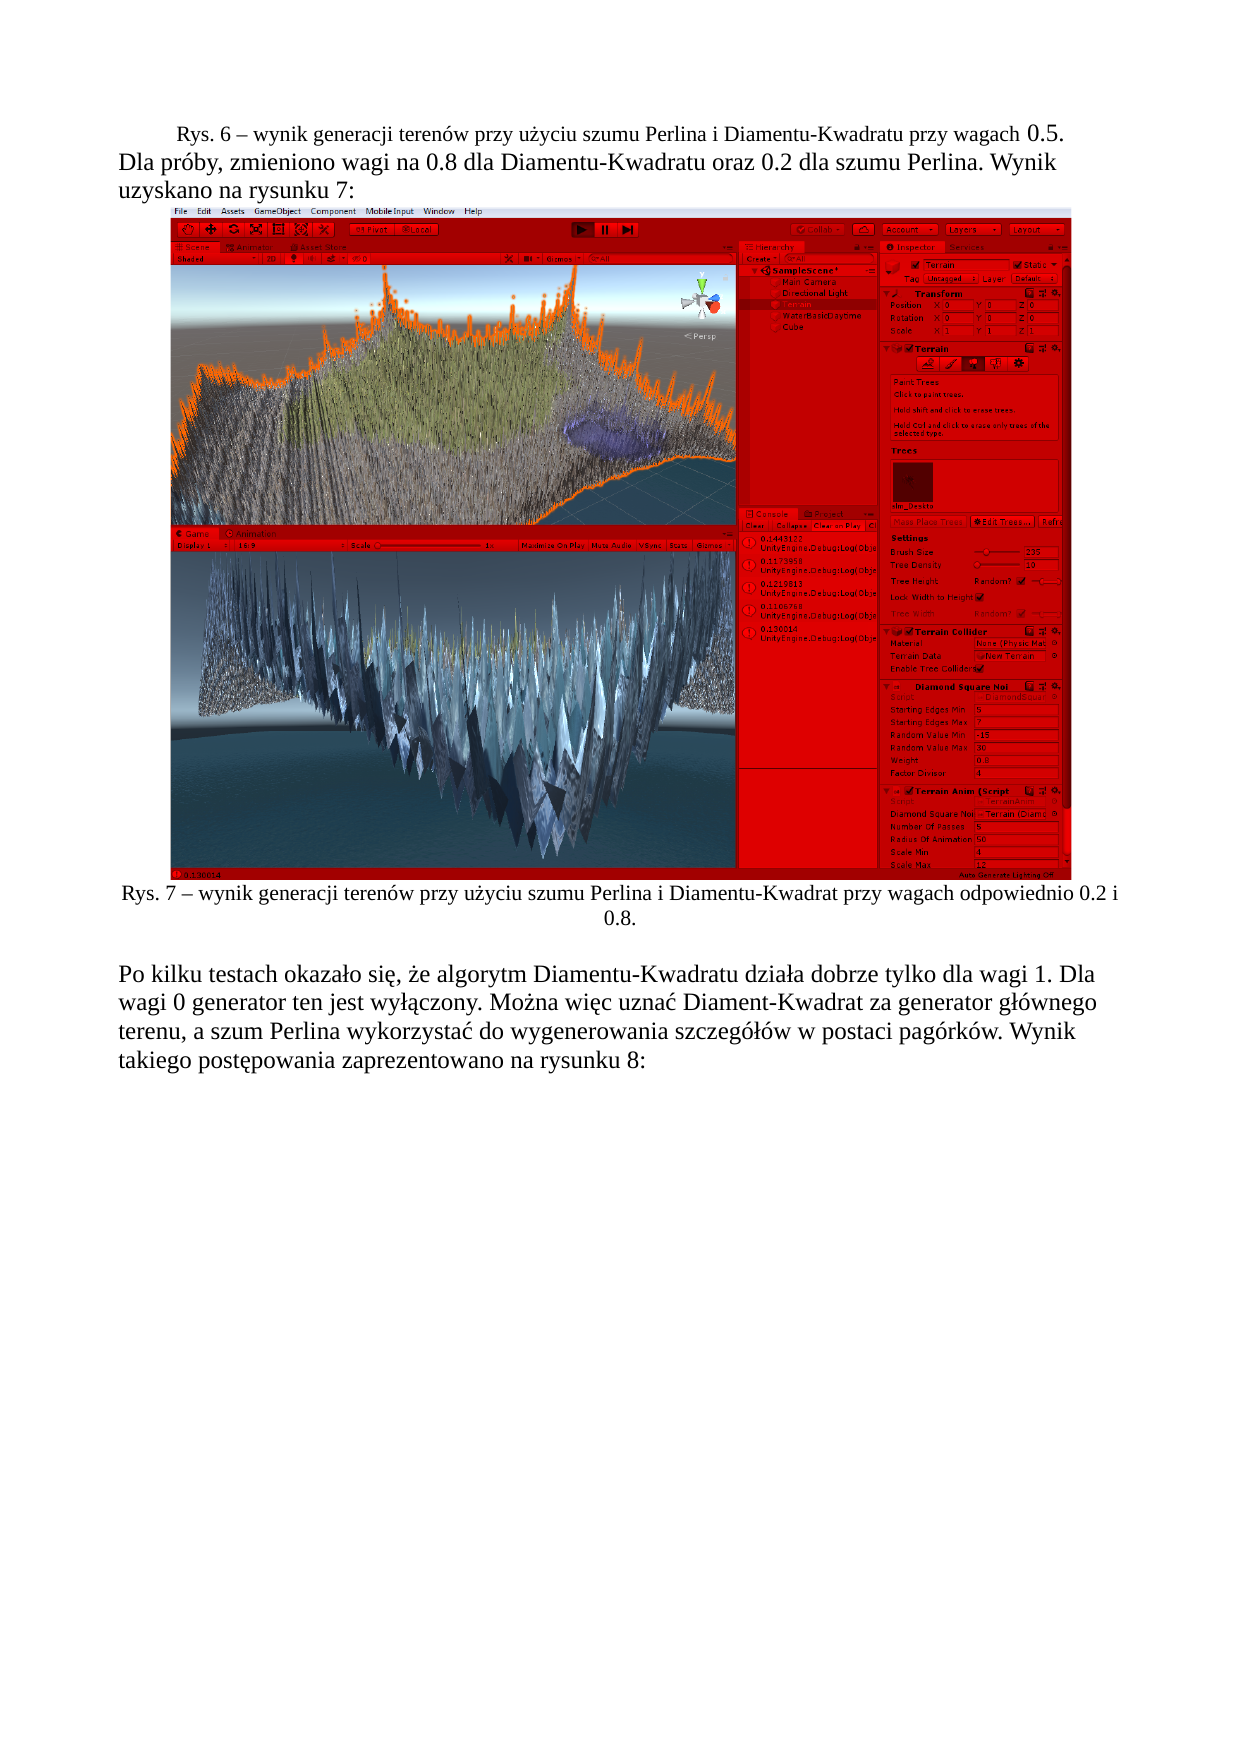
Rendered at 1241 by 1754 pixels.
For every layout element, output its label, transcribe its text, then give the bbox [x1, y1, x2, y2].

text Rys. 6 – wynik generacji terenów przy użyciu szumu Perlina i Diamentu-Kwadratu przy wagach 0.5. [118, 118, 1122, 147]
text Dla próby, zmieniono wagi na 0.8 dla Diamentu-Kwadratu oraz 0.2 dla szumu Perlina. Wynik uzyskano na rysunku 7: [118, 147, 1122, 204]
text Rys. 7 – wynik generacji terenów przy użyciu szumu Perlina i Diamentu-Kwadrat przy wagach odpowiednio 0.2 i 0.8. [118, 204, 1122, 930]
picture [170, 207, 1072, 880]
text Po kilku testach okazało się, że algorytm Diamentu-Kwadratu działa dobrze tylko dla wagi 1. Dla wagi 0 generator ten jest wyłączony. Można więc uznać Diament-Kwadrat za generator głównego terenu, a szum Perlina wykorzystać do wygenerowania szczegółów w postaci pagórków. Wynik takiego postępowania zaprezentowano na rysunku 8: [118, 959, 1122, 1074]
